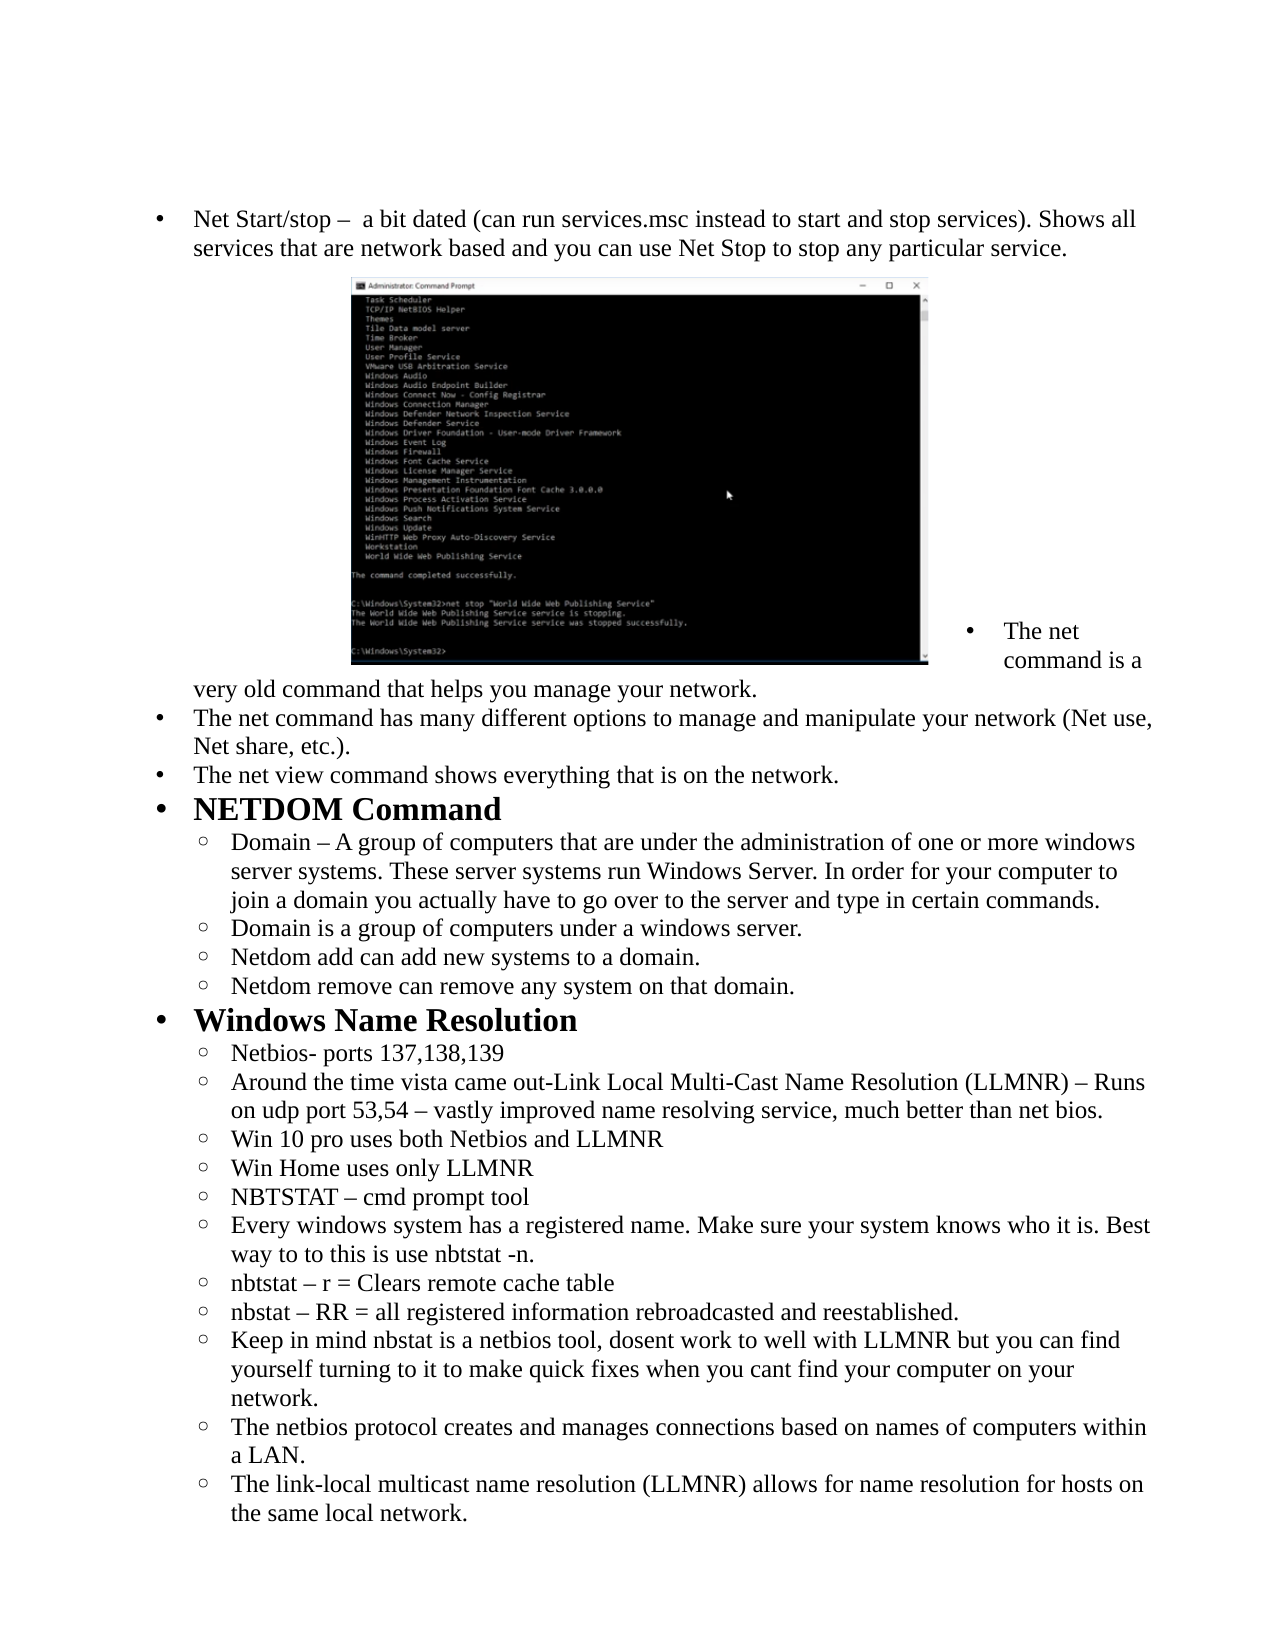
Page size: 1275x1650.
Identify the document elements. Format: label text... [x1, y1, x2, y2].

list Net Start/stop – a bit dated (can run services.msc instead to start and stop services). Shows all services that are network based and you can use Net Stop to stop any particular service. [156, 204, 1157, 262]
list The net command is a very old command that helps you manage your network. [156, 616, 1157, 703]
picture [351, 277, 929, 665]
list Keep in mind nbstat is a netbios tool, dosent work to well with LLMNR but you can find yourself turning to it to make quick fixes when you cant find your computer on your network. [193, 1326, 1157, 1412]
list nbtstat – r = Clears remote cache table [193, 1268, 1157, 1297]
list nbstat – RR = all registered information rebroadcasted and reestablished. [193, 1297, 1157, 1326]
list NETDOM Command [156, 789, 1157, 827]
list The link-local multicast name resolution (LLMNR) allows for name resolution for hosts on the same local network. [193, 1469, 1157, 1527]
list Around the time vista came out-Link Local Multi-Cast Name Resolution (LLMNR) – Runs on udp port 53,54 – vastly improved name resolving service, much better than net bios. [193, 1067, 1157, 1124]
list Win Home uses only LLMNR [193, 1153, 1157, 1182]
list Win 10 pro uses both Netbios and LLMNR [193, 1124, 1157, 1153]
list Netdom add can add new systems to a domain. [193, 942, 1157, 971]
list NBTSTAT – cmd prompt tool [193, 1182, 1157, 1211]
list Domain – A group of computers that are under the administration of one or more windows server systems. These server systems run Windows Server. In order for your computer to join a domain you actually have to go over to the server and type in certain commands. [193, 827, 1157, 913]
list The netbios protocol creates and manages connections based on names of computers within a LAN. [193, 1412, 1157, 1469]
list Windows Name Resolution [156, 1000, 1157, 1038]
list Every windows system has a registered name. Make sure your system knows who it is. Best way to to this is use nbtstat -n. [193, 1211, 1157, 1268]
list The net command has many different options to manage and manipulate your network (Net use, Net share, etc.). [156, 703, 1157, 760]
list Netbios- ports 137,138,139 [193, 1038, 1157, 1067]
list The net view command shows everything that is on the network. [156, 760, 1157, 789]
list Domain is a group of computers under a windows server. [193, 913, 1157, 942]
list Netdom remove can remove any system on that domain. [193, 971, 1157, 1000]
